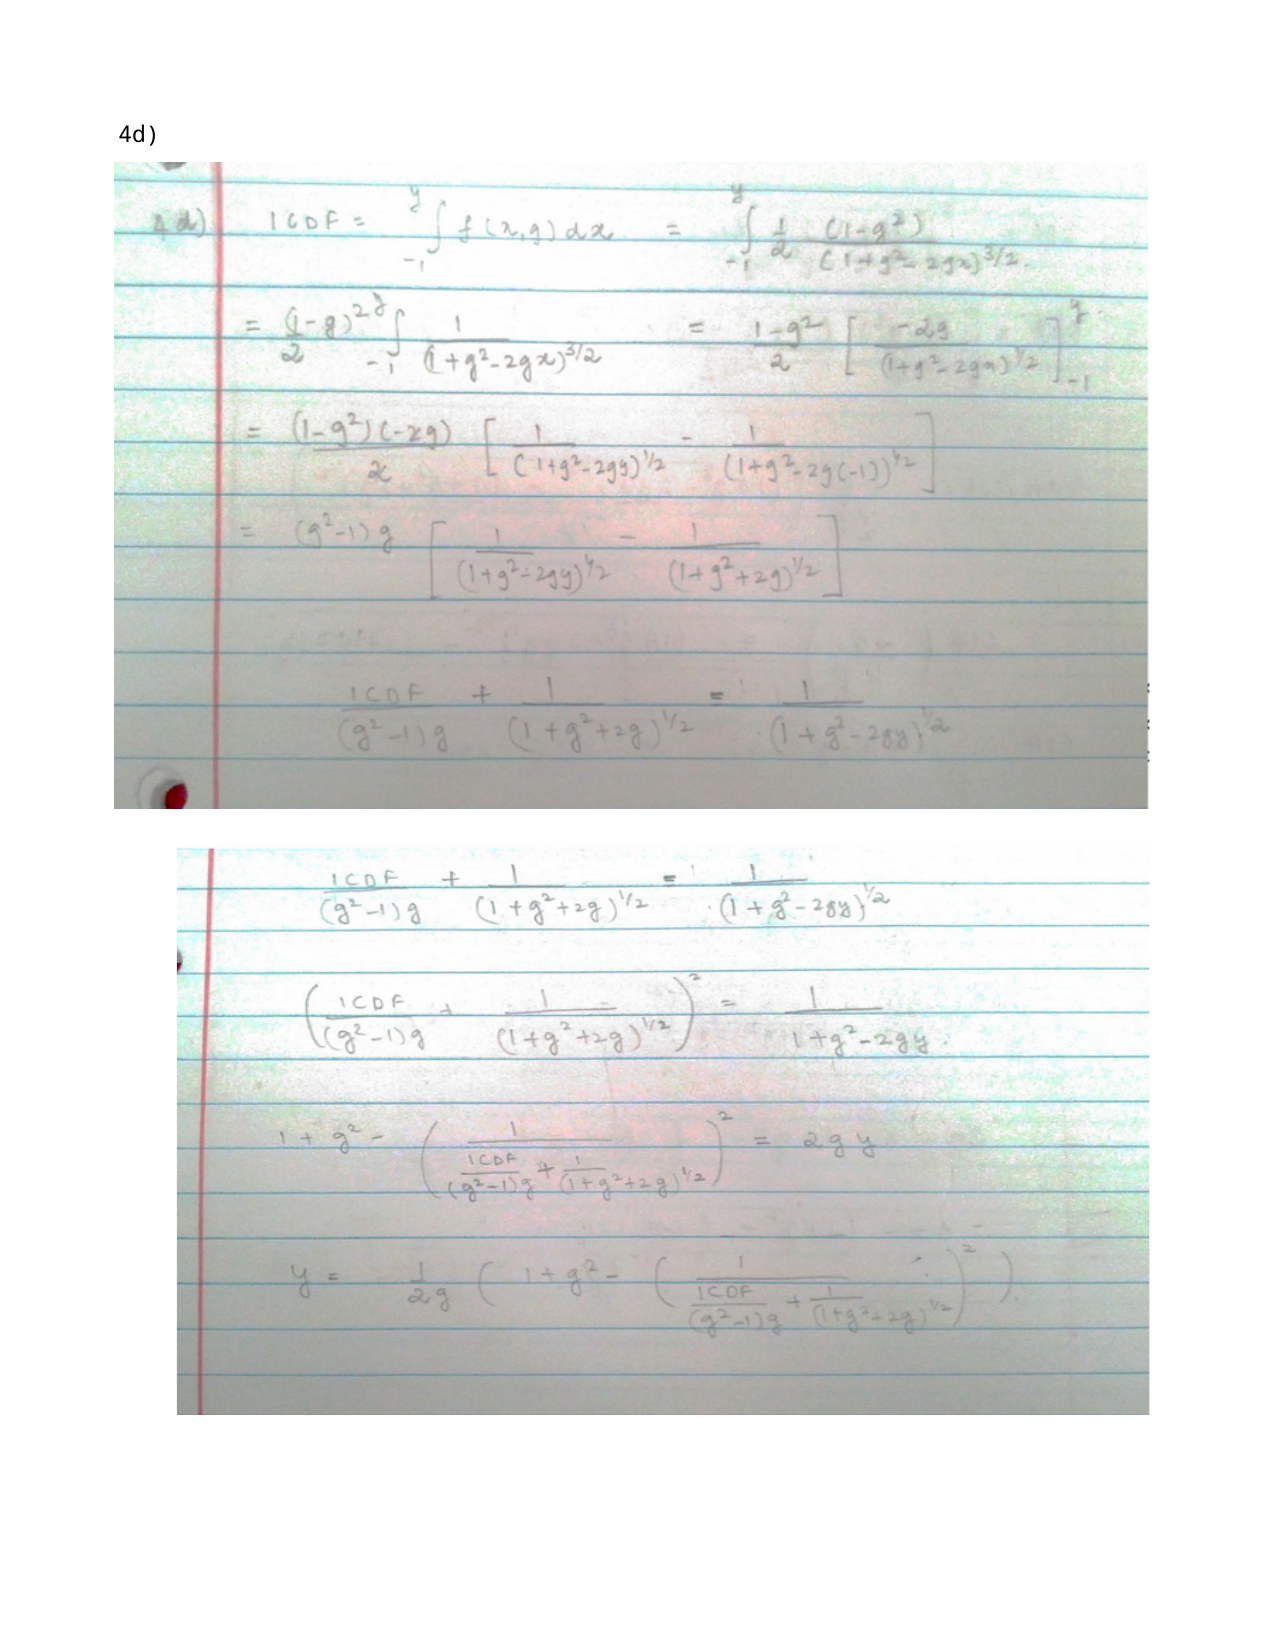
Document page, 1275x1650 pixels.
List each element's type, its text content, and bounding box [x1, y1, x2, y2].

picture [114, 162, 1150, 809]
picture [176, 827, 1150, 1415]
text 4d) [118, 118, 1157, 149]
